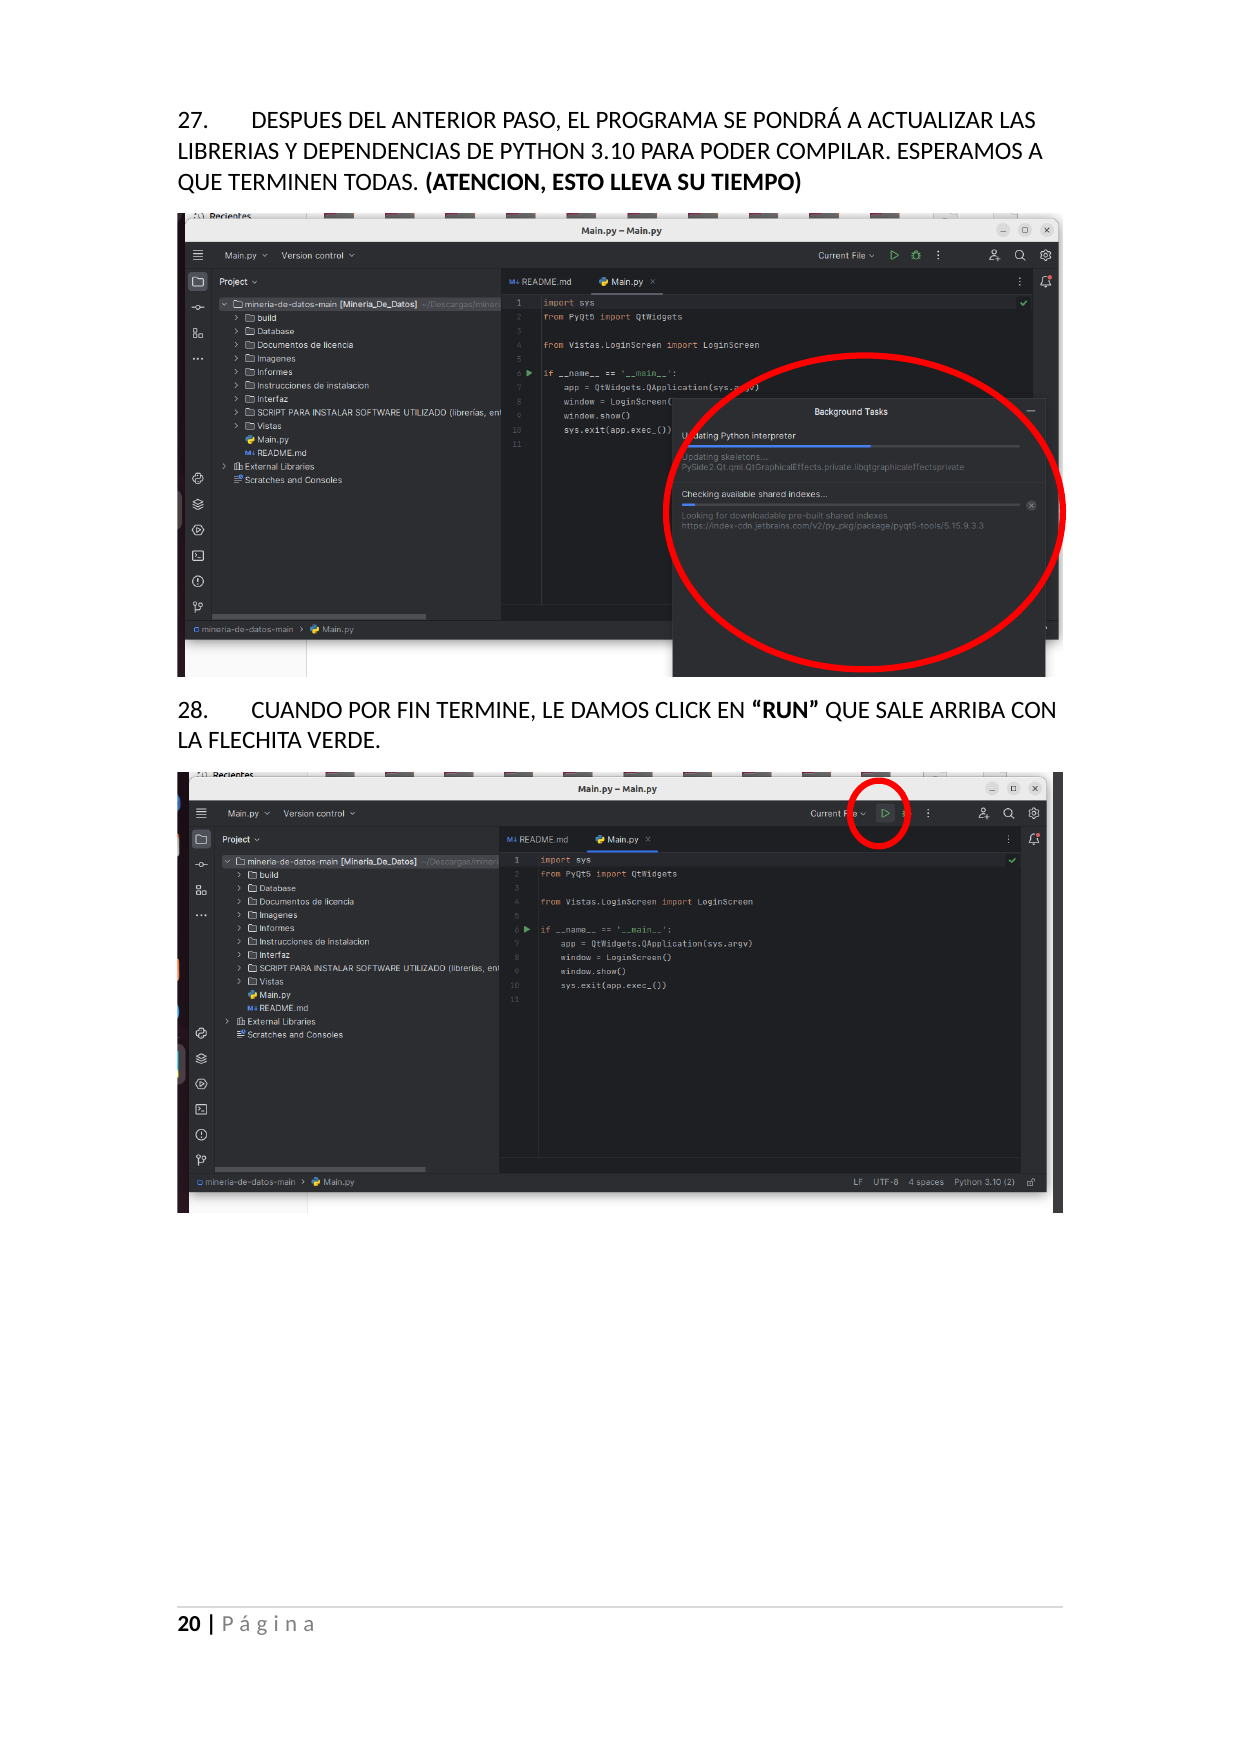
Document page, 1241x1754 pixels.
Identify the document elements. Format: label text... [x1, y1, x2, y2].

list CUANDO POR FIN TERMINE, LE DAMOS CLICK EN “RUN” QUE SALE ARRIBA CON LA FLECHITA VERDE. [177, 694, 1063, 755]
list DESPUES DEL ANTERIOR PASO, EL PROGRAMA SE PONDRÁ A ACTUALIZAR LAS LIBRERIAS Y DEPENDENCIAS DE PYTHON 3.10 PARA PODER COMPILAR. ESPERAMOS A QUE TERMINEN TODAS. (ATENCION, ESTO LLEVA SU TIEMPO) [177, 104, 1063, 196]
